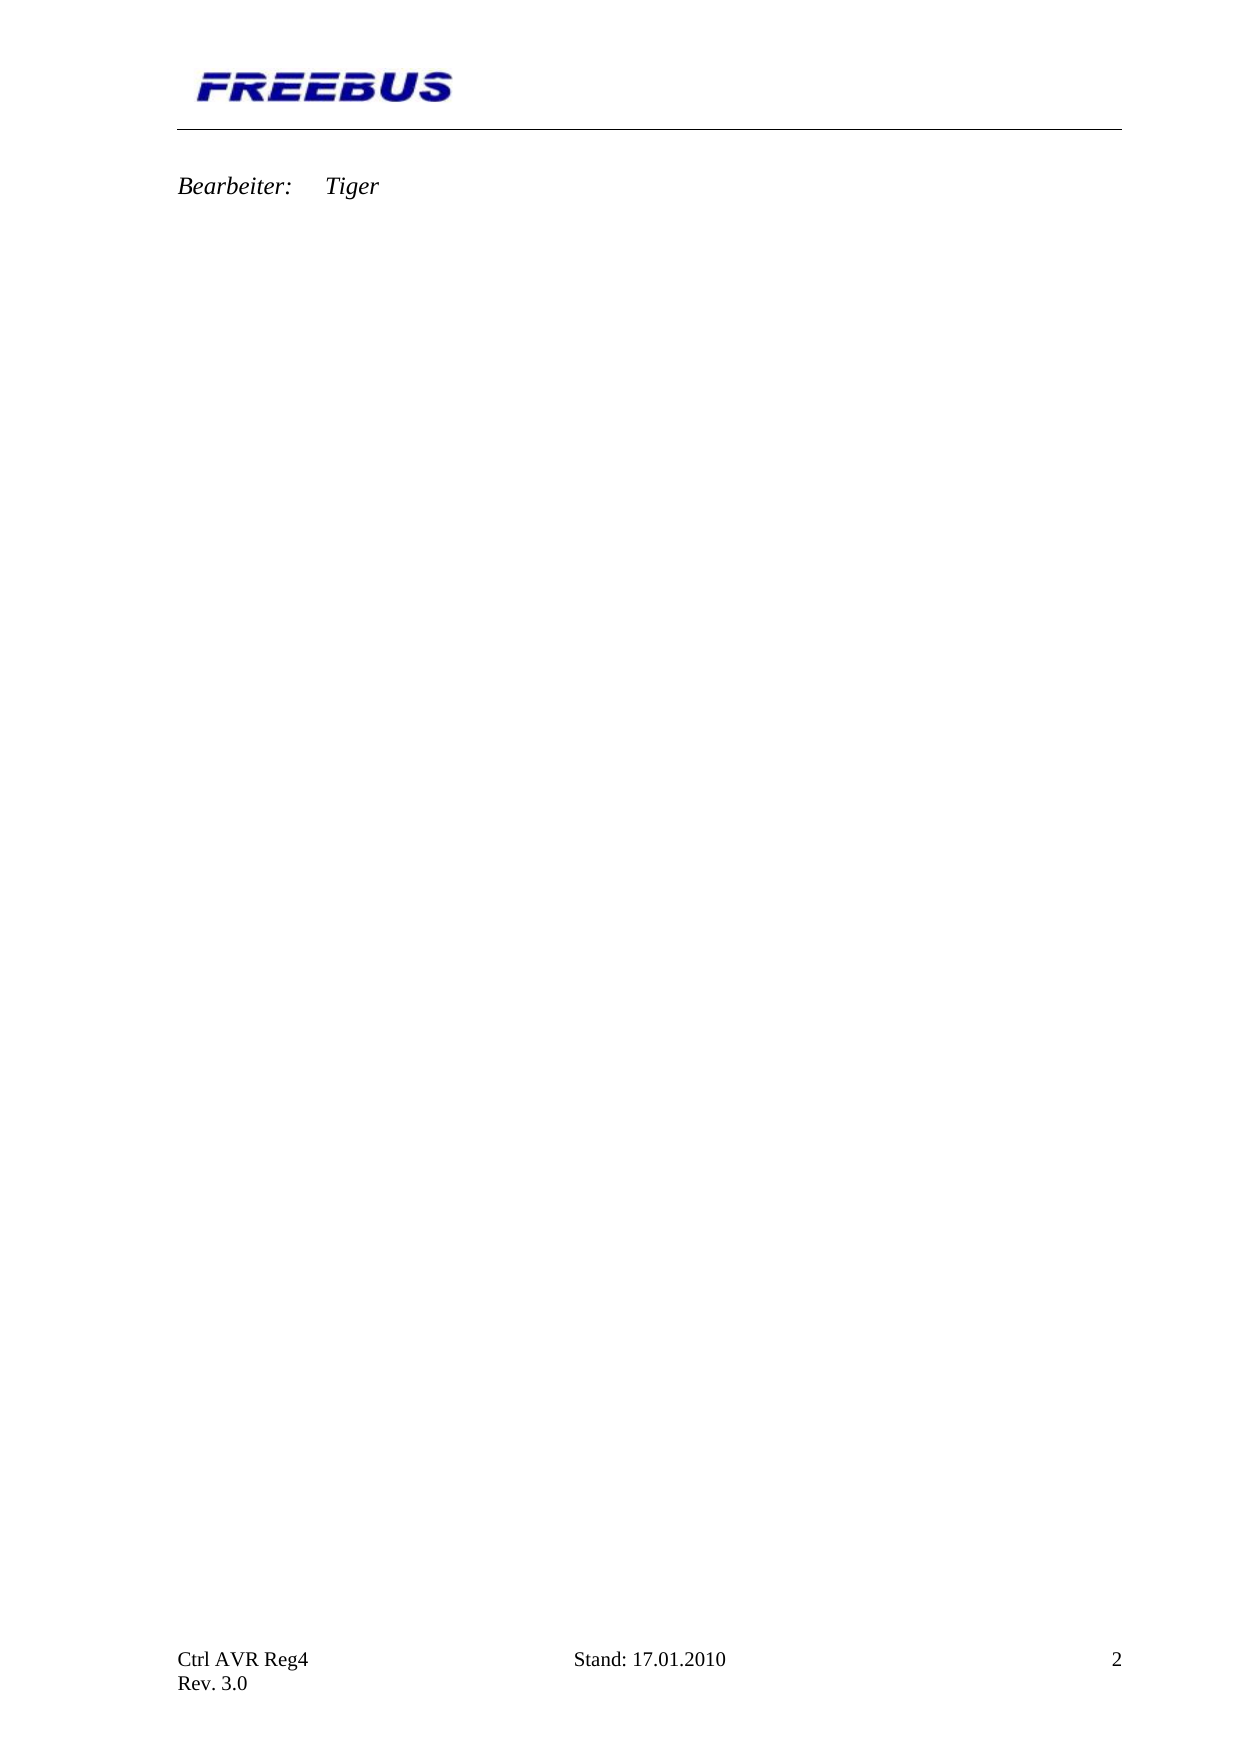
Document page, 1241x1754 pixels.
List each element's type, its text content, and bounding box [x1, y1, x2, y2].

picture [193, 68, 453, 104]
text Bearbeiter: Tiger [177, 171, 1122, 200]
